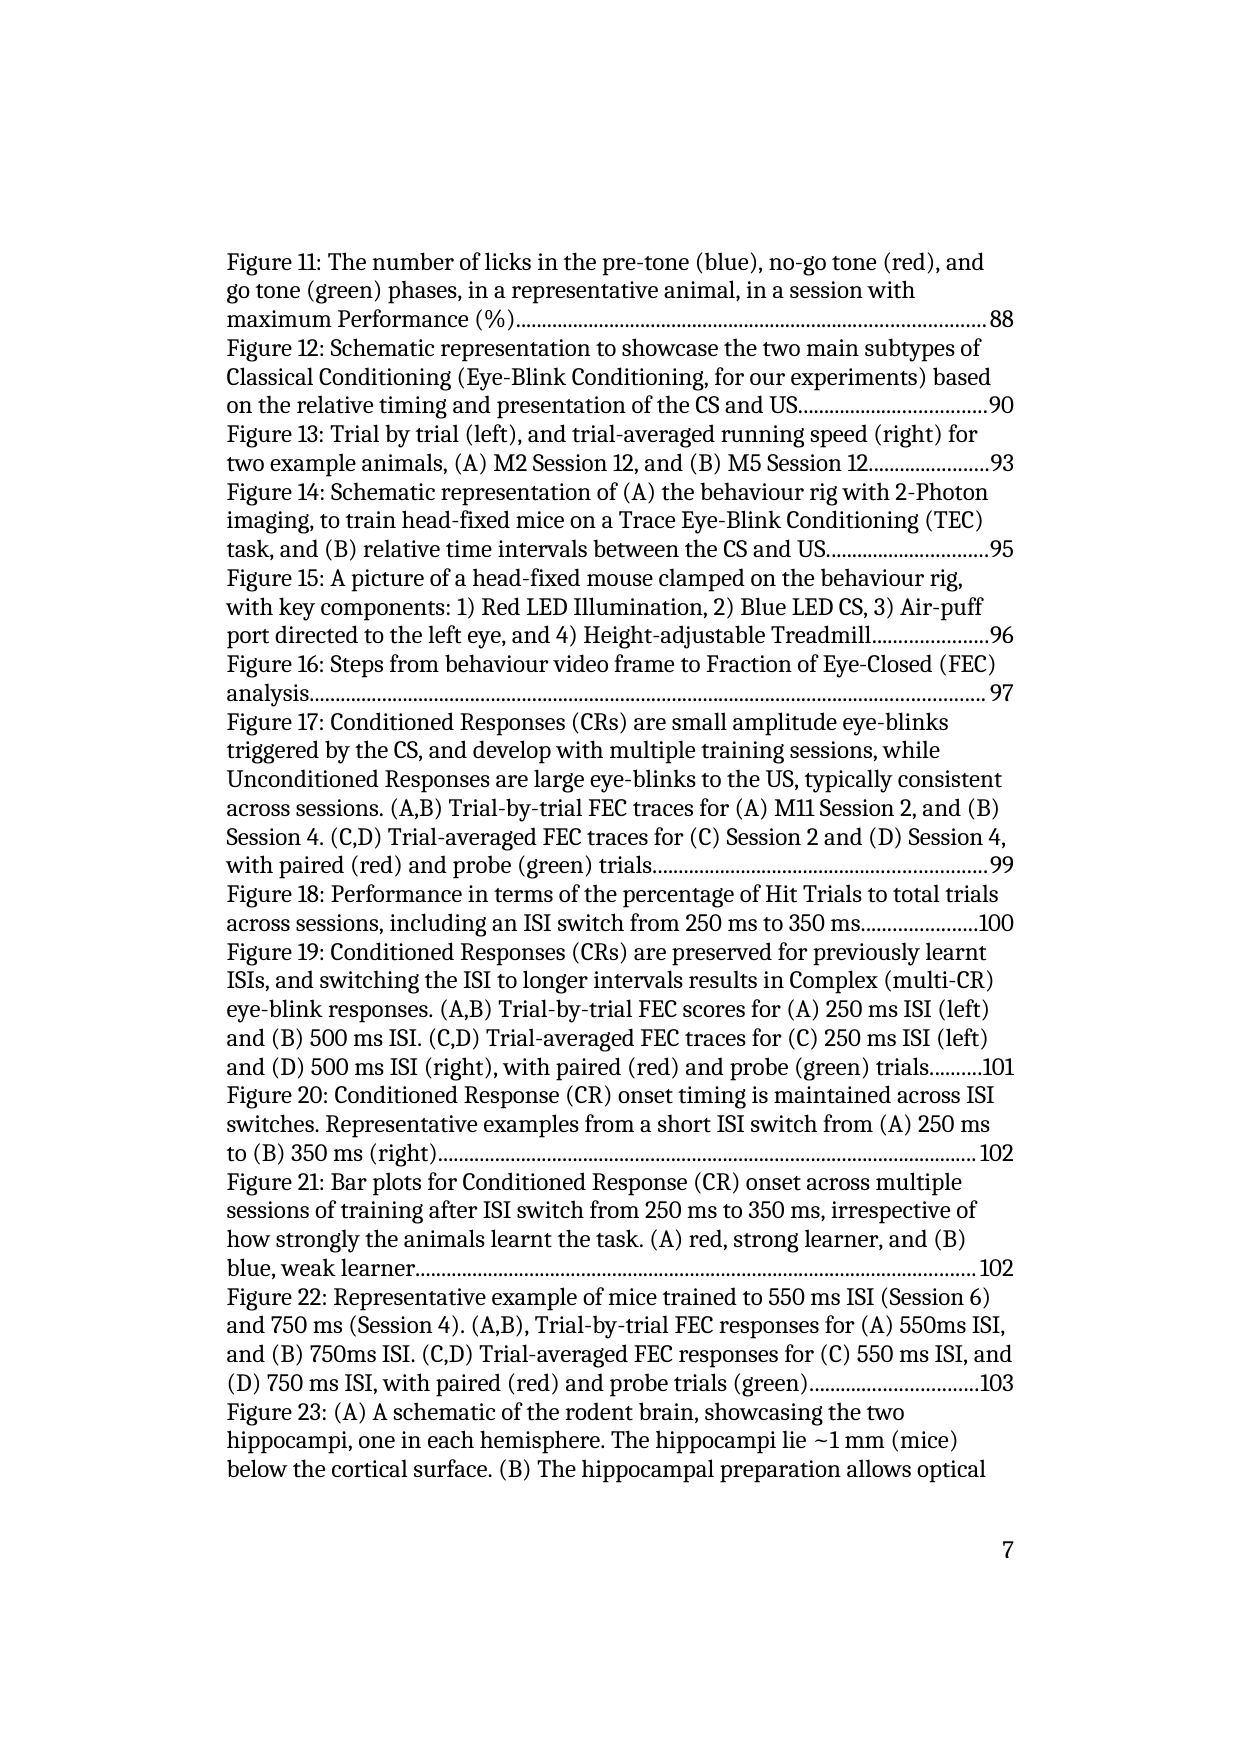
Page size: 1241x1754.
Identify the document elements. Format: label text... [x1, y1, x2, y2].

text Figure 14: Schematic representation of (A) the behaviour rig with 2-Photon imaging, to train head-fixed mice on a Trace Eye-Blink Conditioning (TEC) task, and (B) relative time intervals between the CS and US. 95 [226, 478, 1014, 564]
text Figure 13: Trial by trial (left), and trial-averaged running speed (right) for two example animals, (A) M2 Session 12, and (B) M5 Session 12. 93 [226, 420, 1014, 478]
text Figure 20: Conditioned Response (CR) onset timing is maintained across ISI switches. Representative examples from a short ISI switch from (A) 250 ms to (B) 350 ms (right). 102 [226, 1081, 1014, 1168]
text Figure 11: The number of licks in the pre-tone (blue), no-go tone (red), and go tone (green) phases, in a representative animal, in a session with maximum Performance (%). 88 [226, 248, 1014, 334]
text Figure 21: Bar plots for Conditioned Response (CR) onset across multiple sessions of training after ISI switch from 250 ms to 350 ms, irrespective of how strongly the animals learnt the task. (A) red, strong learner, and (B) blue, weak learner. 102 [226, 1168, 1014, 1283]
text Figure 15: A picture of a head-fixed mouse clamped on the behaviour rig, with key components: 1) Red LED Illumination, 2) Blue LED CS, 3) Air-puff port directed to the left eye, and 4) Height-adjustable Treadmill 96 [226, 564, 1014, 650]
text Figure 19: Conditioned Responses (CRs) are preserved for previously learnt ISIs, and switching the ISI to longer intervals results in Complex (multi-CR) eye-blink responses. (A,B) Trial-by-trial FEC scores for (A) 250 ms ISI (left) and (B) 500 ms ISI. (C,D) Trial-averaged FEC traces for (C) 250 ms ISI (left) and (D) 500 ms ISI (right), with paired (red) and probe (green) trials. 101 [226, 938, 1014, 1081]
text Figure 12: Schematic representation to showcase the two main subtypes of Classical Conditioning (Eye-Blink Conditioning, for our experiments) based on the relative timing and presentation of the CS and US. 90 [226, 334, 1014, 420]
text Figure 16: Steps from behaviour video frame to Fraction of Eye-Closed (FEC) analysis 97 [226, 650, 1014, 708]
text Figure 23: (A) A schematic of the rodent brain, showcasing the two hippocampi, one in each hemisphere. The hippocampi lie ~1 mm (mice) below the cortical surface. (B) The hippocampal preparation allows optical [226, 1398, 1014, 1484]
text Figure 22: Representative example of mice trained to 550 ms ISI (Session 6) and 750 ms (Session 4). (A,B), Trial-by-trial FEC responses for (A) 550ms ISI, and (B) 750ms ISI. (C,D) Trial-averaged FEC responses for (C) 550 ms ISI, and (D) 750 ms ISI, with paired (red) and probe trials (green). 103 [226, 1283, 1014, 1398]
text Figure 17: Conditioned Responses (CRs) are small amplitude eye-blinks triggered by the CS, and develop with multiple training sessions, while Unconditioned Responses are large eye-blinks to the US, typically consistent across sessions. (A,B) Trial-by-trial FEC traces for (A) M11 Session 2, and (B) Session 4. (C,D) Trial-averaged FEC traces for (C) Session 2 and (D) Session 4, with paired (red) and probe (green) trials. 99 [226, 708, 1014, 880]
text Figure 18: Performance in terms of the percentage of Hit Trials to total trials across sessions, including an ISI switch from 250 ms to 350 ms. 100 [226, 880, 1014, 938]
